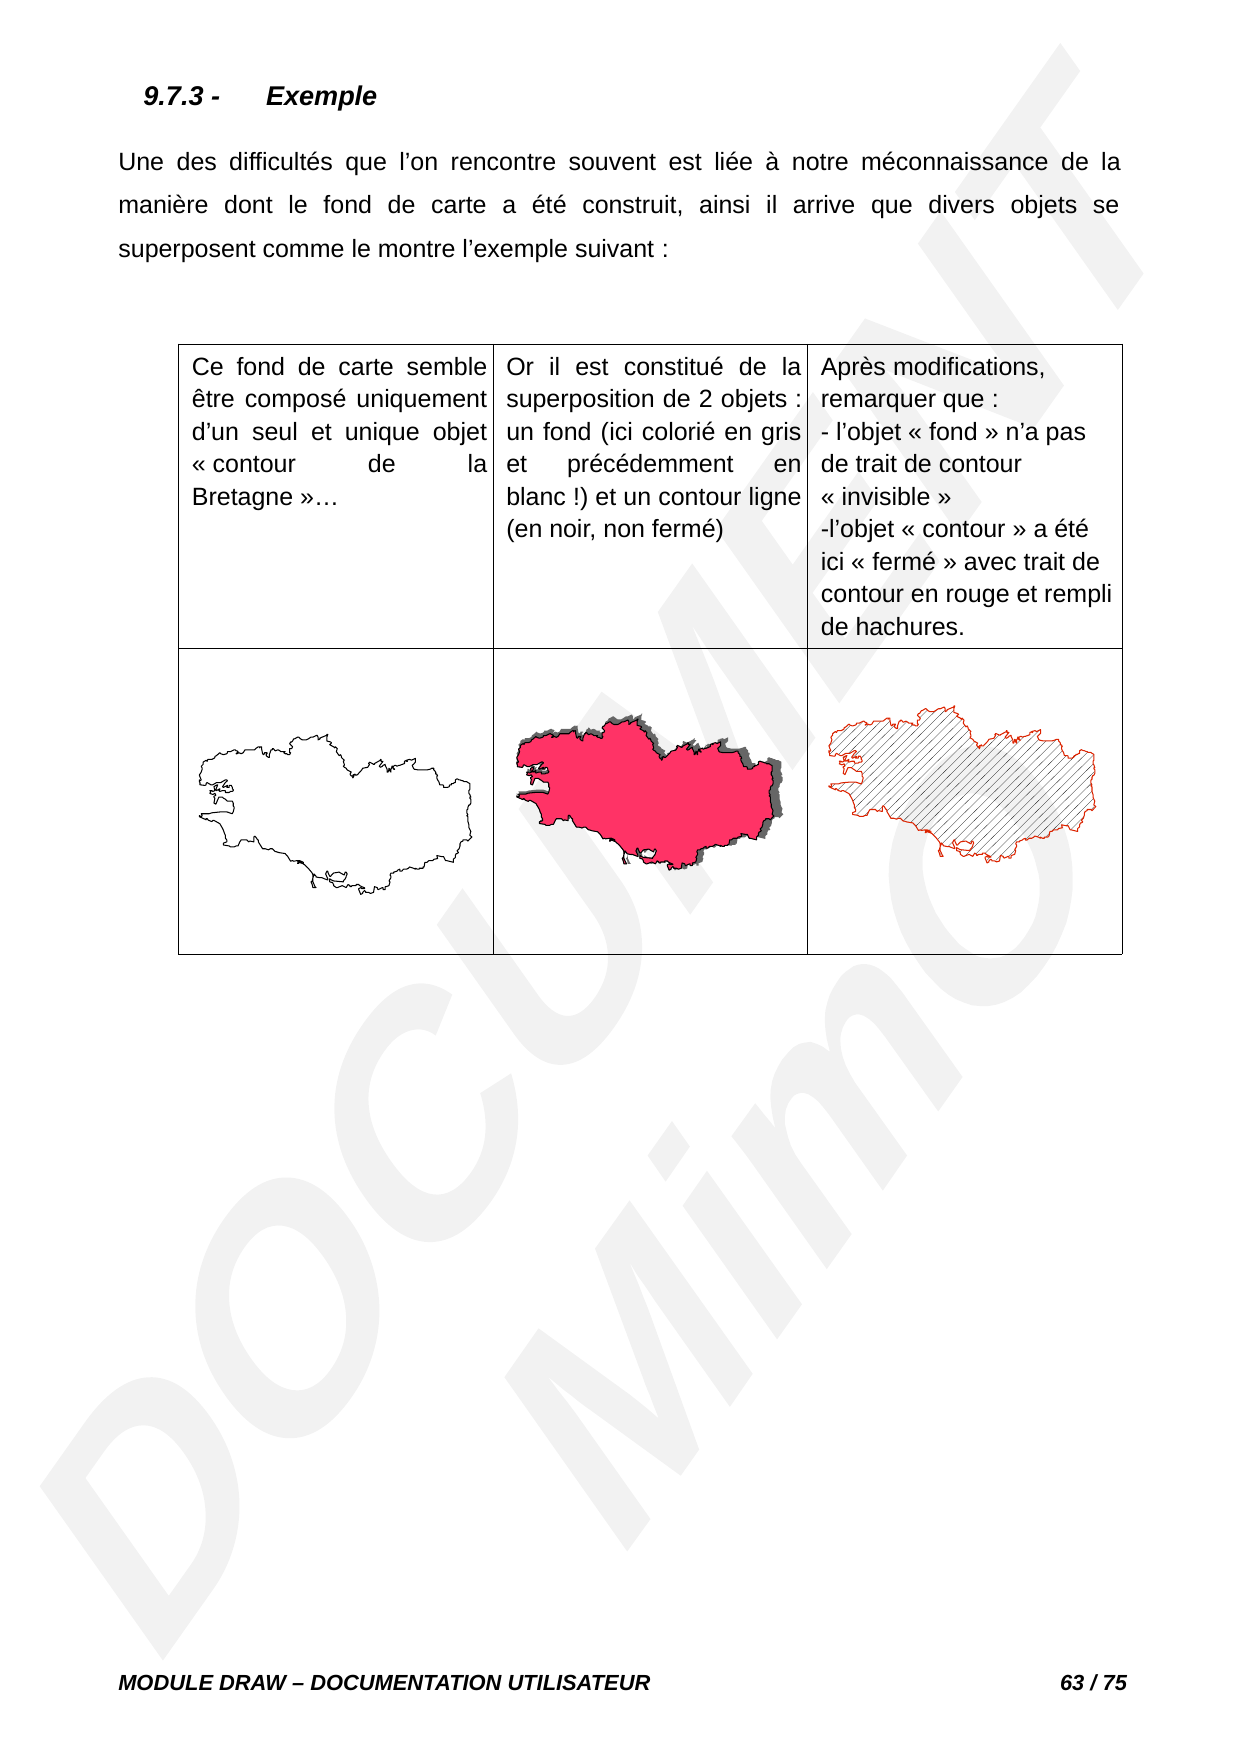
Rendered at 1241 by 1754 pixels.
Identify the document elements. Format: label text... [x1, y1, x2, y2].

text Une des difficultés que l’on rencontre souvent est liée à notre méconnaissance de la manière dont le fond de carte a été construit, ainsi il arrive que divers objets se superposent comme le montre l’exemple suivant : [118, 147, 1122, 262]
table_cell [808, 649, 1122, 954]
table_cell [494, 649, 807, 954]
subtitle Exemple [143, 80, 1122, 111]
table_cell [179, 649, 493, 954]
table_header Après modifications, remarquer que : - l’objet « fond » n’a pas de trait de contour « invisible » -l’objet « contour » a été ici « fermé » avec trait de contour en rouge et rempli de hachures. [808, 345, 1122, 648]
table_header Ce fond de carte semble être composé uniquement d’un seul et unique objet « contour de la Bretagne »… [179, 345, 493, 648]
table_header Or il est constitué de la superposition de 2 objets : un fond (ici colorié en gris et précédemment en blanc !) et un contour ligne (en noir, non fermé) [494, 345, 807, 648]
